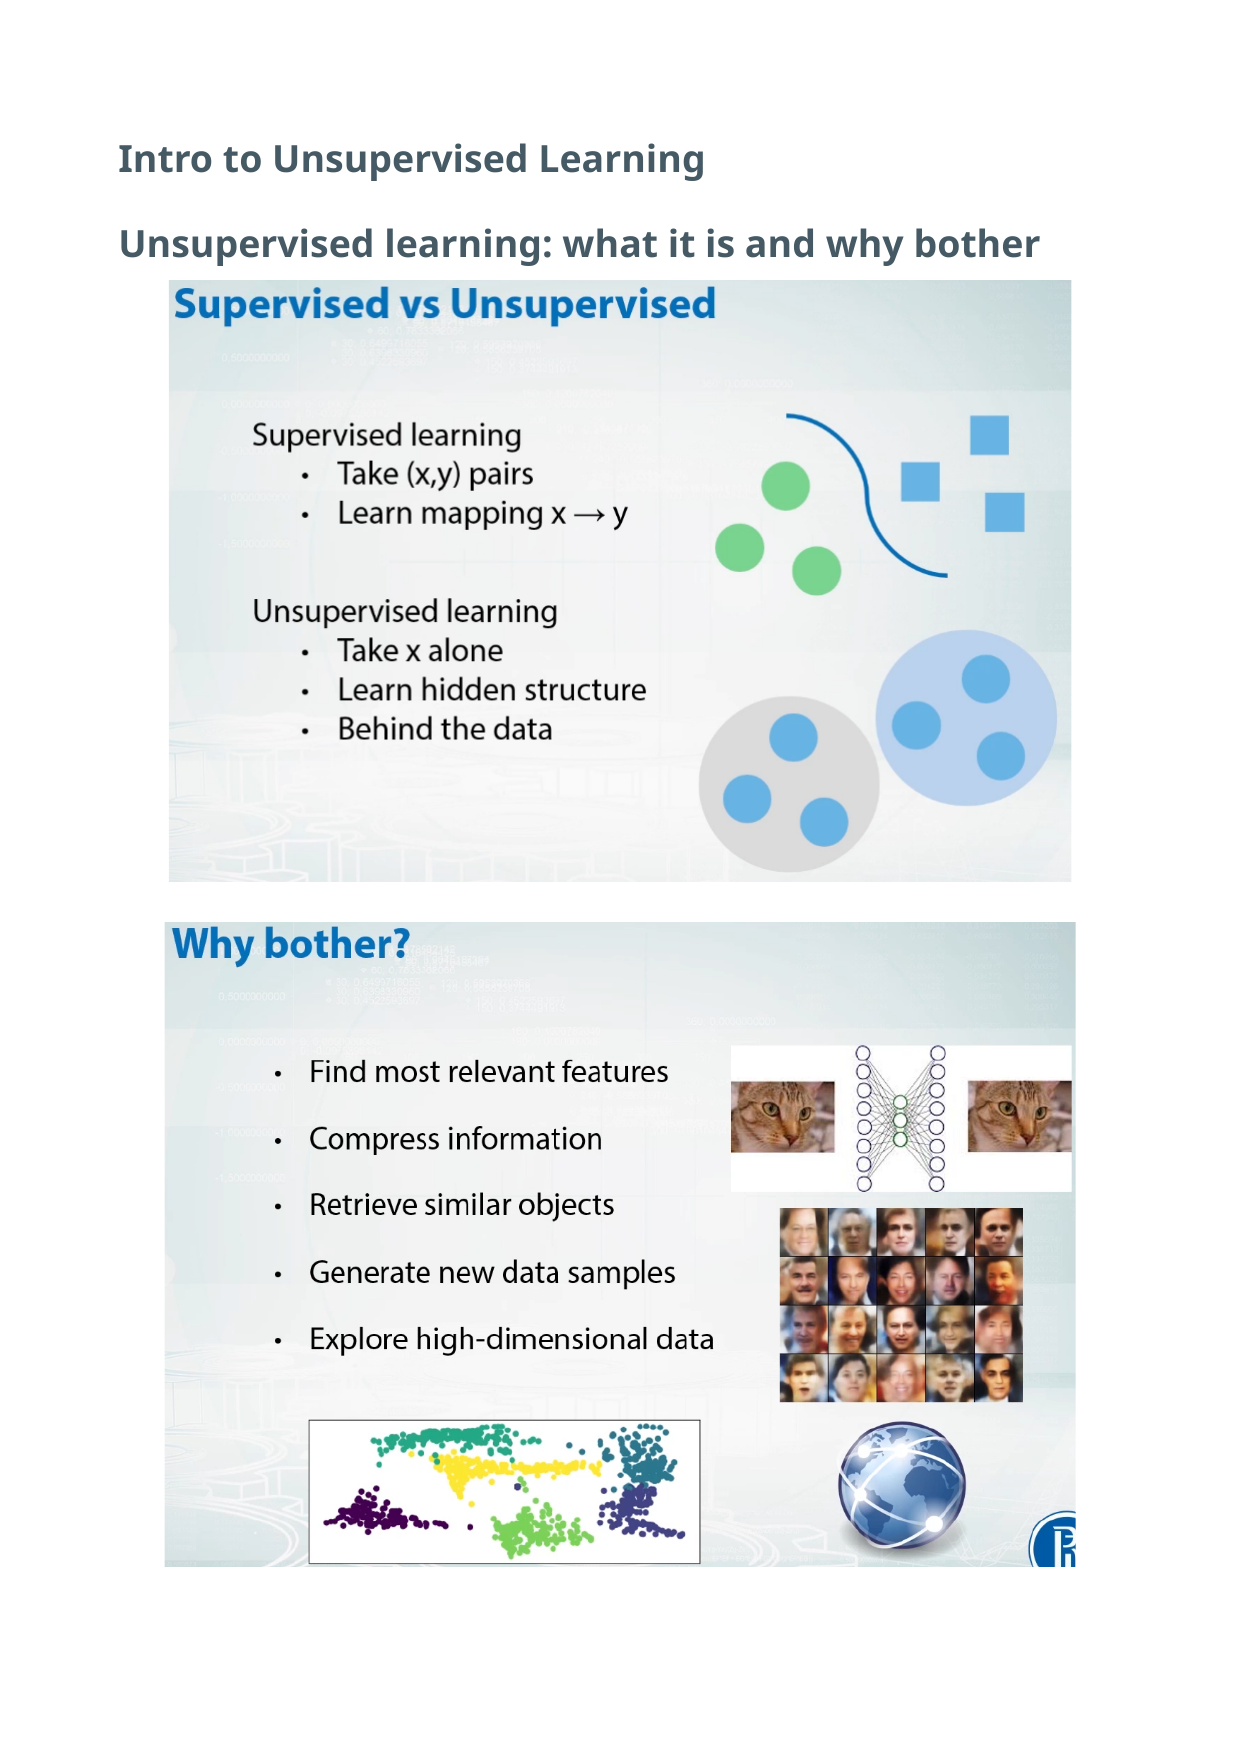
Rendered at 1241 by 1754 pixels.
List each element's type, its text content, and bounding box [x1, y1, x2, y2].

picture [168, 280, 1072, 882]
subtitle Intro to Unsupervised Learning [118, 133, 1122, 184]
subtitle Unsupervised learning: what it is and why bother [118, 217, 1122, 268]
picture [164, 922, 1076, 1567]
